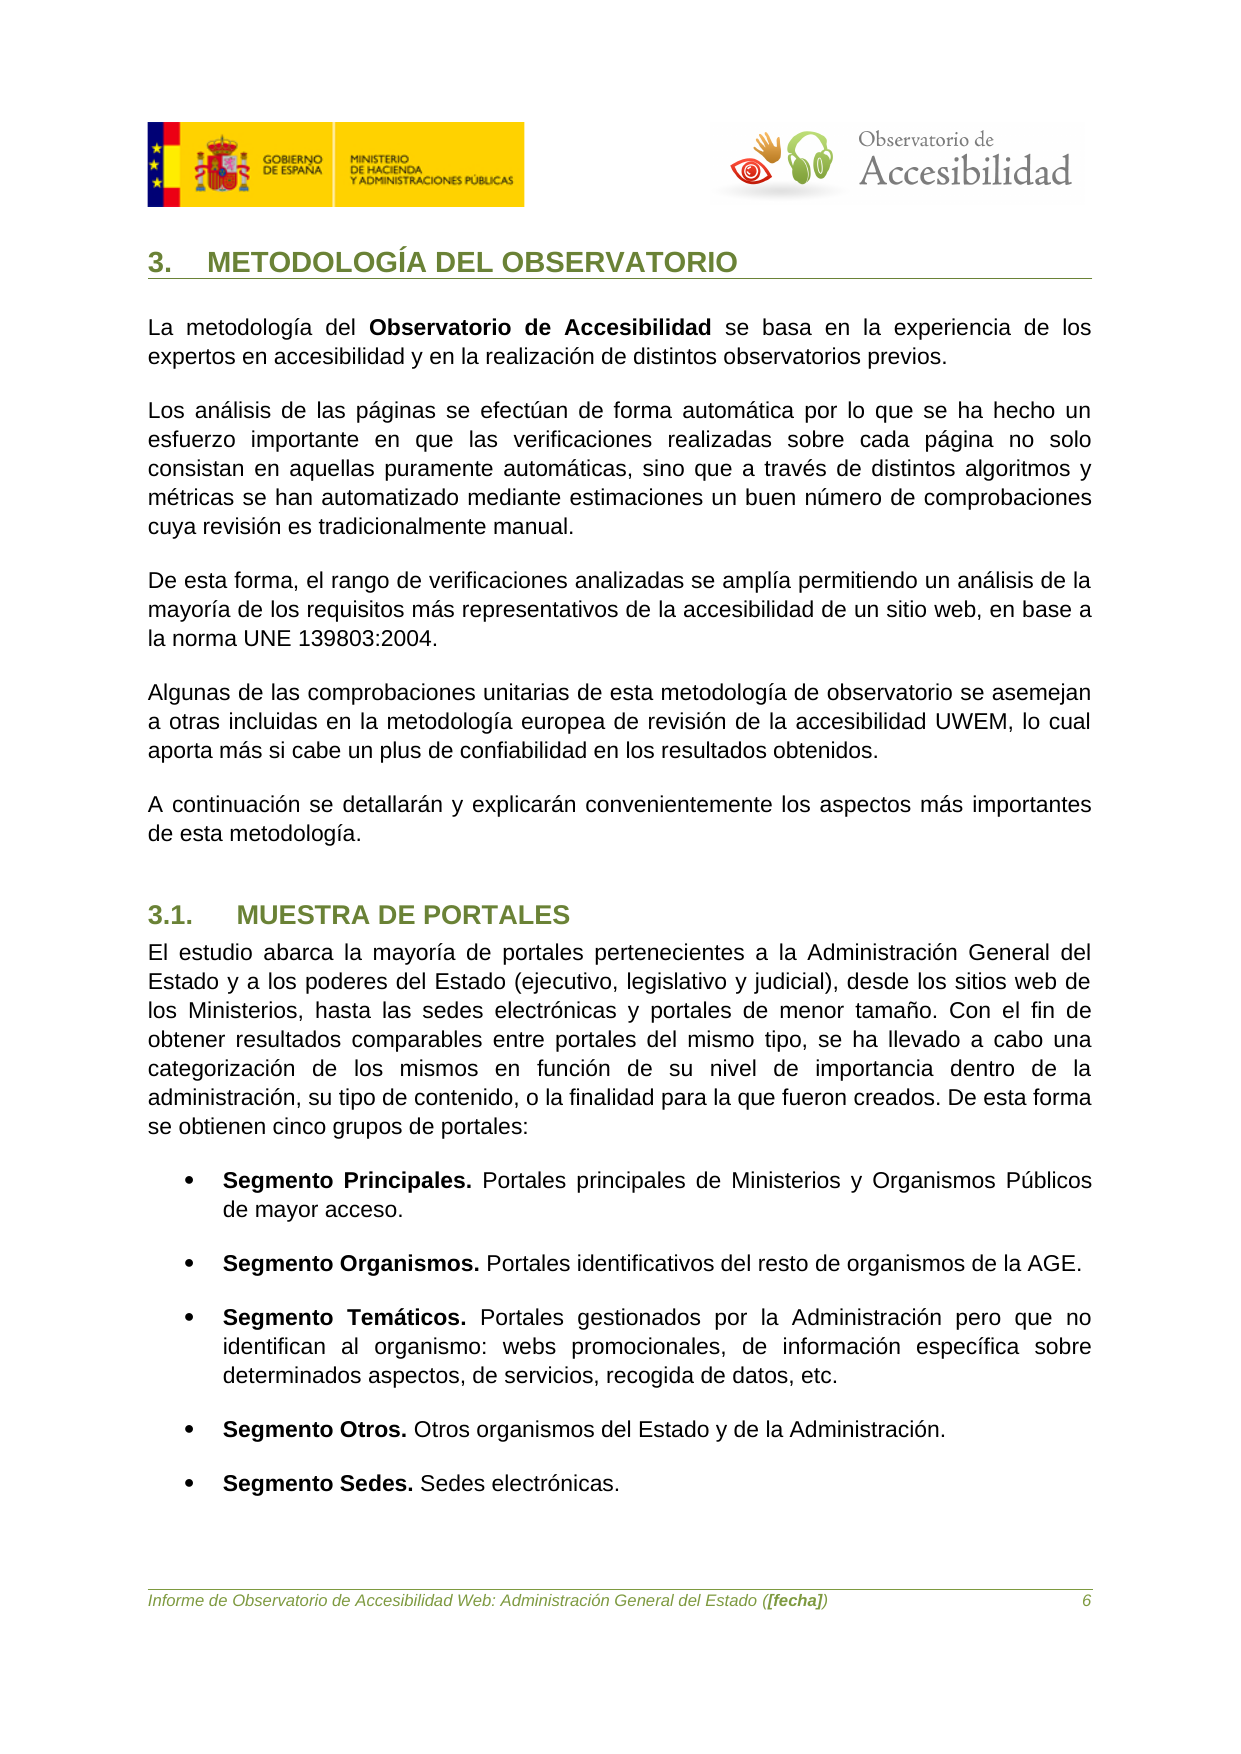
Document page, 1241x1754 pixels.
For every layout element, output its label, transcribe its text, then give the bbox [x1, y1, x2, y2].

list Segmento Principales. Portales principales de Ministerios y Organismos Públicos de mayor acceso. [185, 1167, 1092, 1222]
list Metodología del Observatorio [148, 245, 1092, 278]
text La metodología del Observatorio de Accesibilidad se basa en la experiencia de los expertos en accesibilidad y en la realización de distintos observatorios previos. [148, 314, 1092, 369]
list Segmento Organismos. Portales identificativos del resto de organismos de la AGE. [185, 1250, 1092, 1276]
text Algunas de las comprobaciones unitarias de esta metodología de observatorio se asemejan a otras incluidas en la metodología europea de revisión de la accesibilidad UWEM, lo cual aporta más si cabe un plus de confiabilidad en los resultados obtenidos. [148, 679, 1092, 763]
text El estudio abarca la mayoría de portales pertenecientes a la Administración General del Estado y a los poderes del Estado (ejecutivo, legislativo y judicial), desde los sitios web de los Ministerios, hasta las sedes electrónicas y portales de menor tamaño. Con el fin de obtener resultados comparables entre portales del mismo tipo, se ha llevado a cabo una categorización de los mismos en función de su nivel de importancia dentro de la administración, su tipo de contenido, o la finalidad para la que fueron creados. De esta forma se obtienen cinco grupos de portales: [148, 939, 1092, 1139]
list Segmento Otros. Otros organismos del Estado y de la Administración. [185, 1416, 1092, 1442]
text Los análisis de las páginas se efectúan de forma automática por lo que se ha hecho un esfuerzo importante en que las verificaciones realizadas sobre cada página no solo consistan en aquellas puramente automáticas, sino que a través de distintos algoritmos y métricas se han automatizado mediante estimaciones un buen número de comprobaciones cuya revisión es tradicionalmente manual. [148, 397, 1092, 539]
list Muestra de Portales [148, 899, 1092, 930]
picture [710, 122, 1086, 205]
list Segmento Temáticos. Portales gestionados por la Administración pero que no identifican al organismo: webs promocionales, de información específica sobre determinados aspectos, de servicios, recogida de datos, etc. [185, 1304, 1092, 1388]
picture [147, 122, 525, 207]
list Segmento Sedes. Sedes electrónicas. [185, 1470, 1092, 1496]
text De esta forma, el rango de verificaciones analizadas se amplía permitiendo un análisis de la mayoría de los requisitos más representativos de la accesibilidad de un sitio web, en base a la norma UNE 139803:2004. [148, 567, 1092, 651]
text A continuación se detallarán y explicarán convenientemente los aspectos más importantes de esta metodología. [148, 791, 1092, 846]
